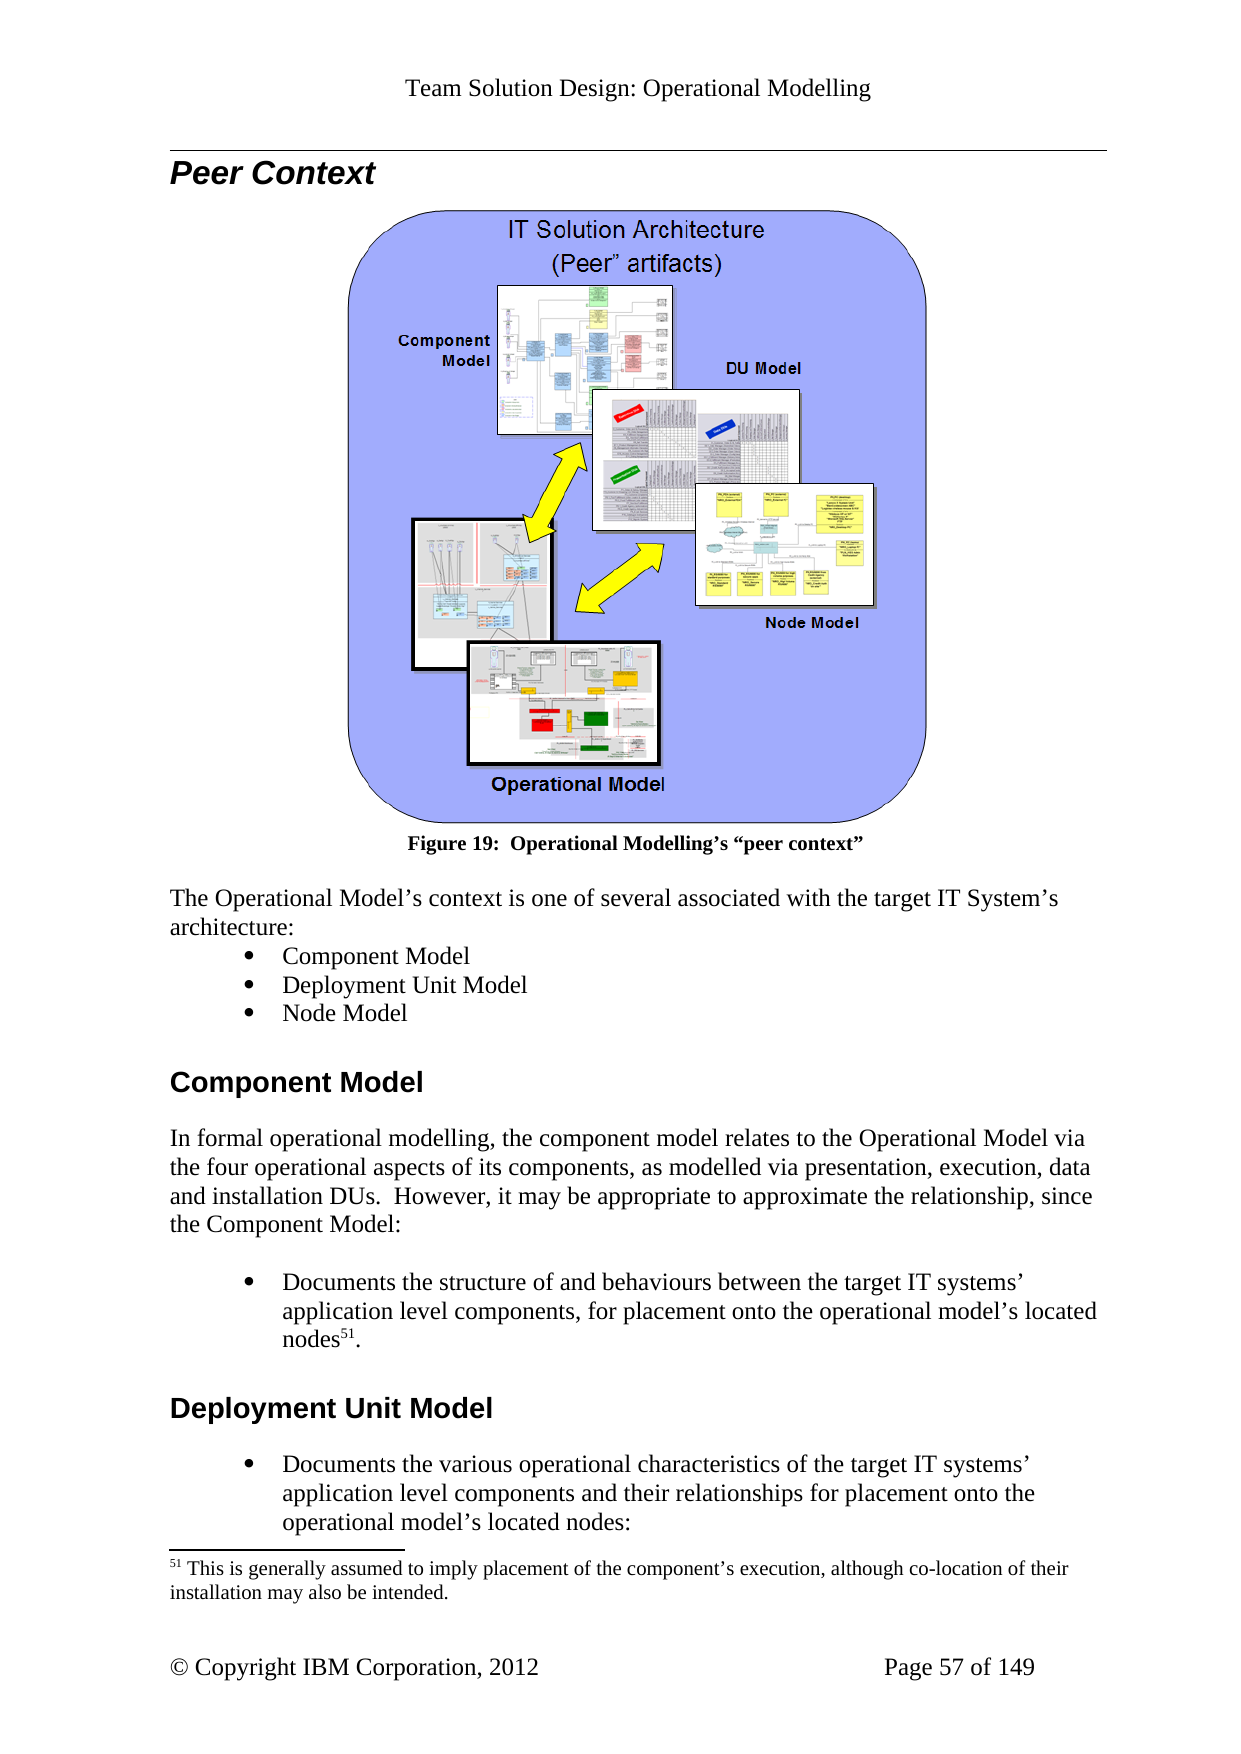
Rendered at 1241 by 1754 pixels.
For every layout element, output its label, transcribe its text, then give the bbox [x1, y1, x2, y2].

subtitle Component Model [169, 1065, 1107, 1098]
list Component Model [244, 941, 1107, 970]
text Figure 19: Operational Modelling’s “peer context” [169, 831, 1107, 855]
list Deployment Unit Model [244, 970, 1107, 998]
picture [344, 205, 932, 830]
subtitle Peer Context [169, 151, 1107, 192]
text In formal operational modelling, the component model relates to the Operational Model via the four operational aspects of its components, as modelled via presentation, execution, data and installation DUs. However, it may be appropriate to approximate the relationship, since the Component Model: [169, 1123, 1107, 1238]
list Documents the structure of and behaviours between the target IT systems’ application level components, for placement onto the operational model’s located nodes. [244, 1267, 1107, 1353]
subtitle Deployment Unit Model [169, 1391, 1107, 1424]
text The Operational Model’s context is one of several associated with the target IT System’s architecture: [169, 883, 1107, 941]
list This is generally assumed to imply placement of the component’s execution, although co-location of their installation may also be intended. [169, 1556, 1107, 1604]
list Node Model [244, 998, 1107, 1027]
list Documents the various operational characteristics of the target IT systems’ application level components and their relationships for placement onto the operational model’s located nodes: [244, 1449, 1107, 1536]
